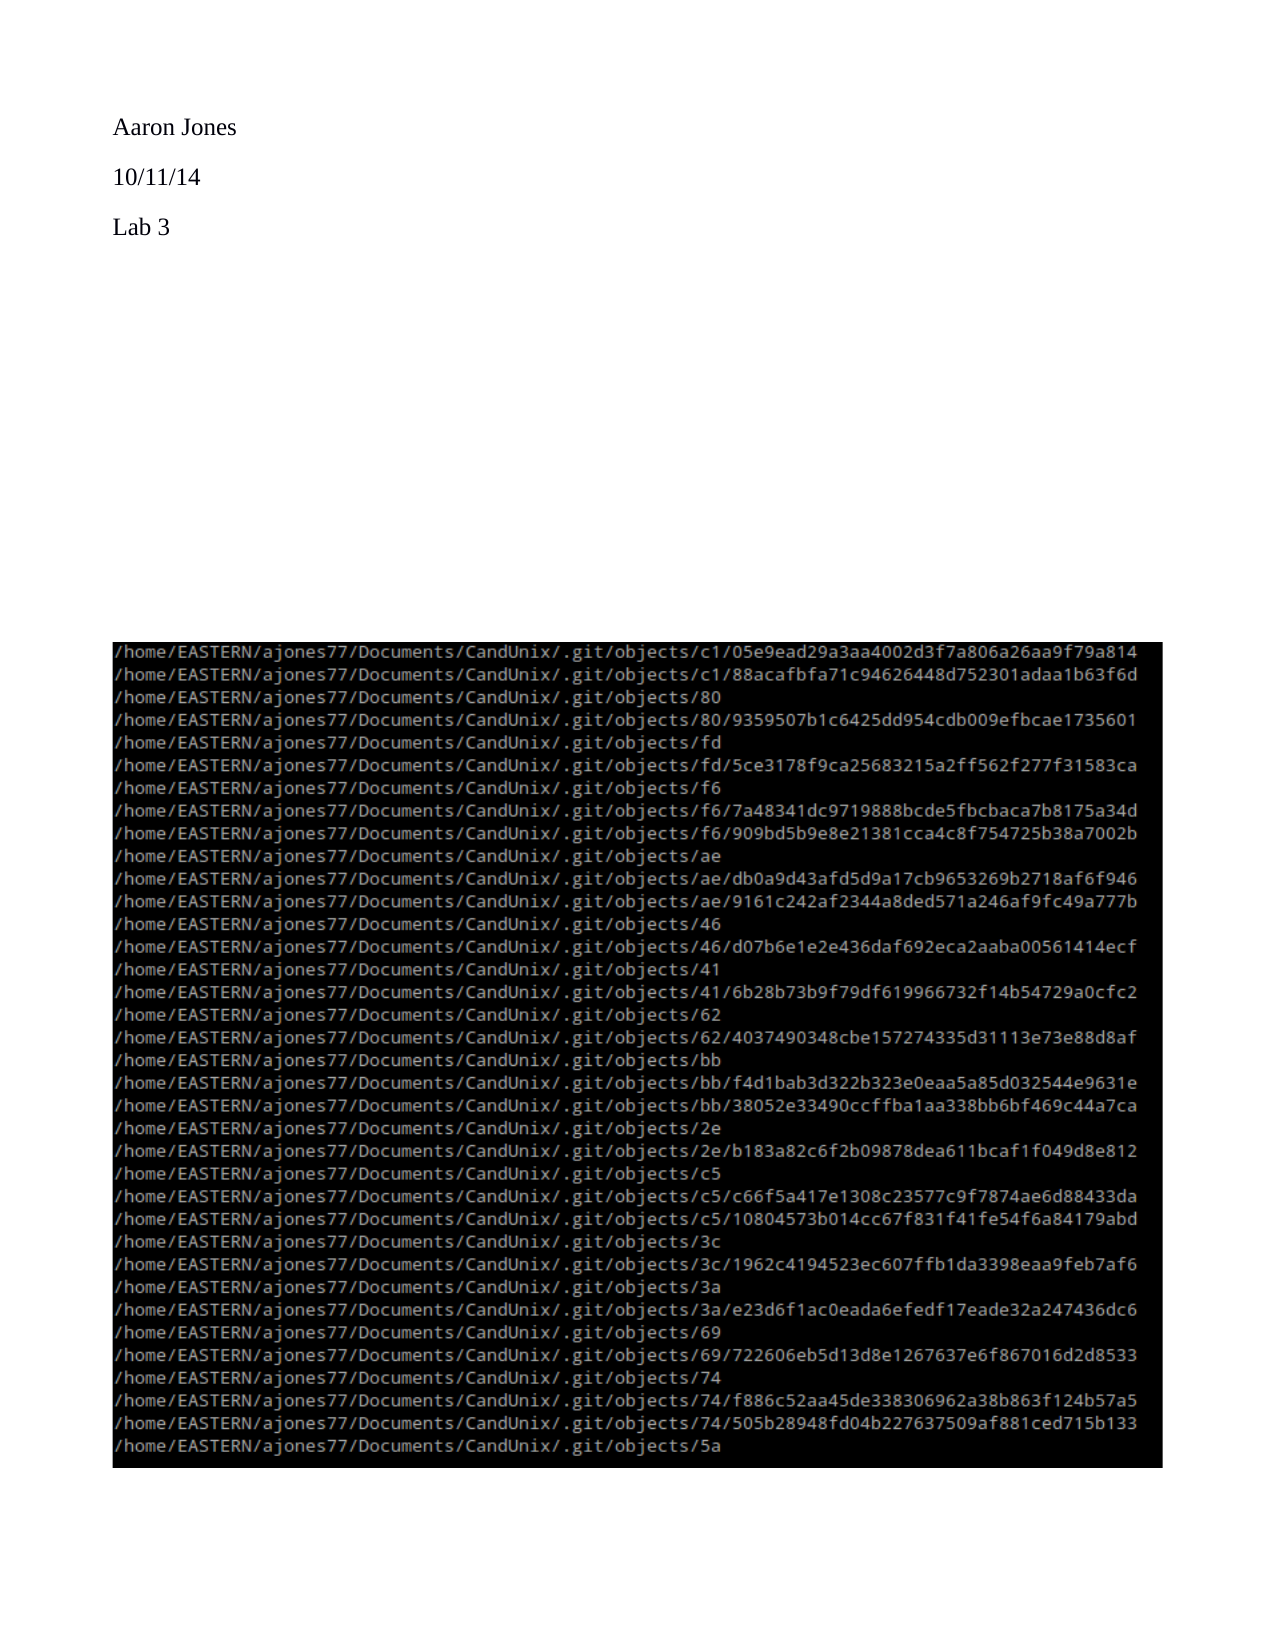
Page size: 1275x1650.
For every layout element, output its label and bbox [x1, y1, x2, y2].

picture [112, 642, 1163, 1468]
